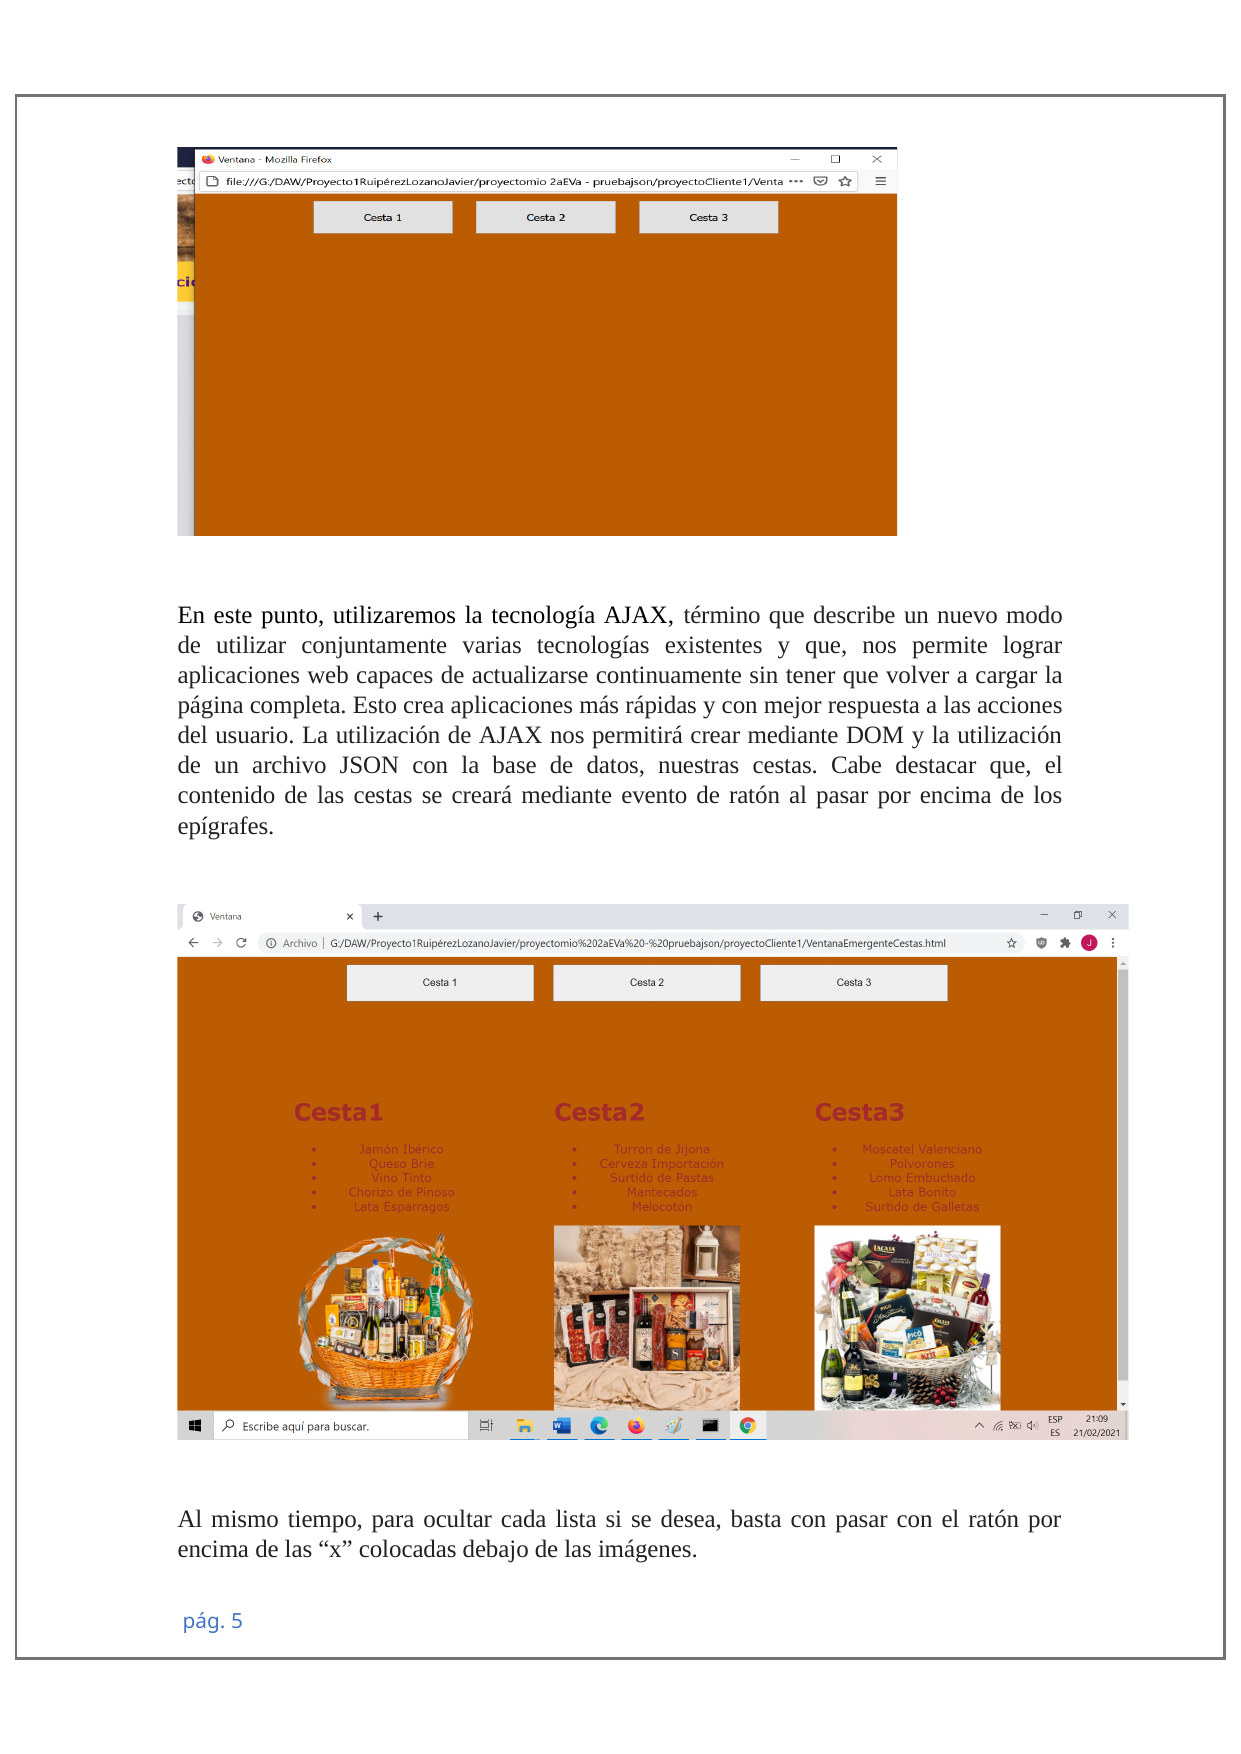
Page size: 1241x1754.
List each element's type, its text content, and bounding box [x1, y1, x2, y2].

text Al mismo tiempo, para ocultar cada lista si se desea, basta con pasar con el ratón por encima de las “x” colocadas debajo de las imágenes. [177, 1504, 1063, 1563]
text En este punto, utilizaremos la tecnología AJAX, término que describe un nuevo modo de utilizar conjuntamente varias tecnologías existentes y que, nos permite lograr aplicaciones web capaces de actualizarse continuamente sin tener que volver a cargar la página completa. Esto crea aplicaciones más rápidas y con mejor respuesta a las acciones del usuario. La utilización de AJAX nos permitirá crear mediante DOM y la utilización de un archivo JSON con la base de datos, nuestras cestas. Cabe destacar que, el contenido de las cestas se creará mediante evento de ratón al pasar por encima de los epígrafes. [177, 600, 1063, 839]
